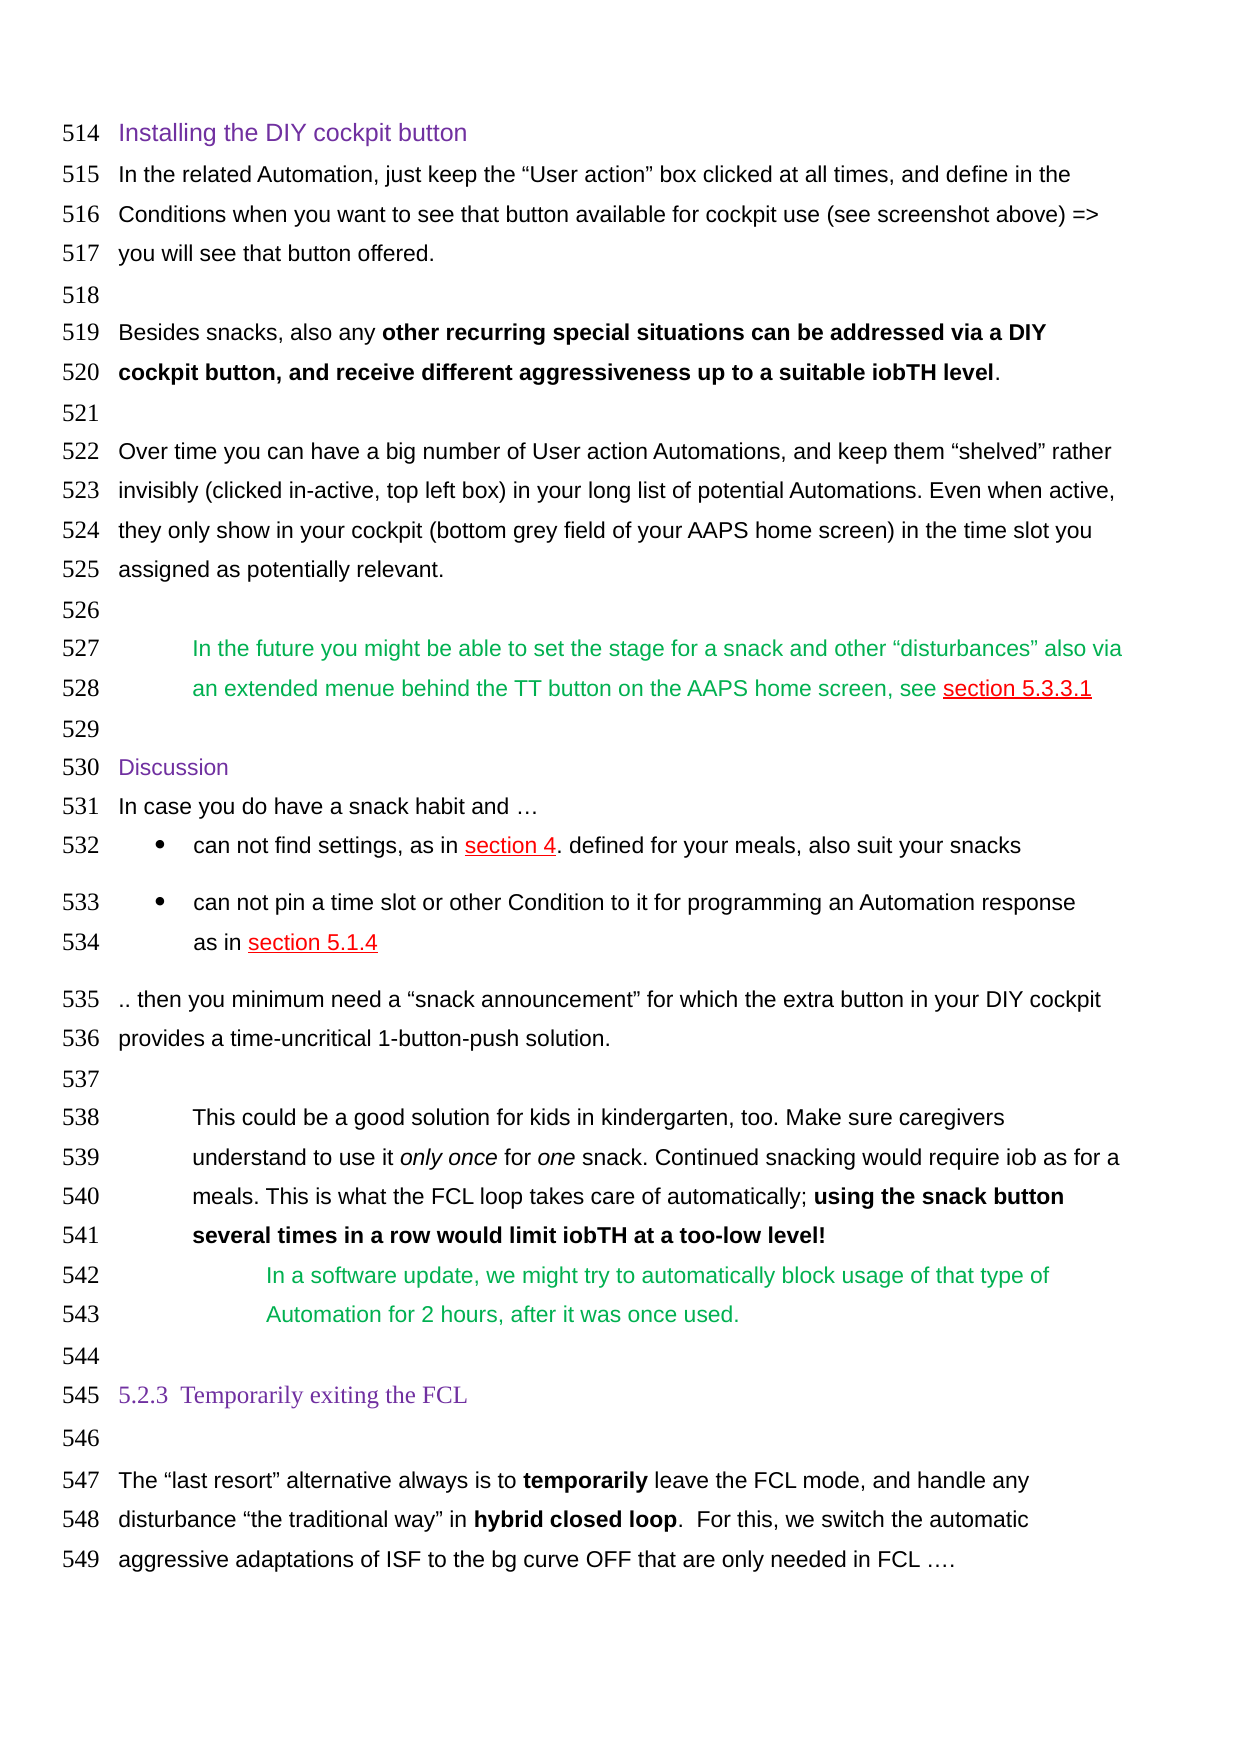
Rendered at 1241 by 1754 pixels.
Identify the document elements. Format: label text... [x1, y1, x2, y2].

text .. then you minimum need a “snack announcement” for which the extra button in your DIY cockpit provides a time-uncritical 1-button-push solution. [118, 986, 1122, 1051]
text Discussion [118, 753, 1122, 780]
text In the future you might be able to set the stage for a snack and other “disturbances” also via an extended menue behind the TT button on the AAPS home screen, see section 5.3.3.1 [192, 635, 1122, 701]
text Over time you can have a big number of User action Automations, and keep them “shelved” rather invisibly (clicked in-active, top left box) in your long list of potential Automations. Even when active, they only show in your cockpit (bottom grey field of your AAPS home screen) in the time slot you assigned as potentially relevant. [118, 438, 1122, 582]
list can not find settings, as in section 4. defined for your meals, also suit your snacks [156, 832, 1122, 859]
text This could be a good solution for kids in kindergarten, too. Make sure caregivers understand to use it only once for one snack. Continued snacking would require iob as for a meals. This is what the FCL loop takes care of automatically; using the snack button several times in a row would limit iobTH at a too-low level! [192, 1104, 1122, 1249]
text In the related Automation, just keep the “User action” box clicked at all times, and define in the Conditions when you want to see that button available for cockpit use (see screenshot above) => you will see that button offered. [118, 161, 1122, 267]
text In a software update, we might try to automatically block usage of that type of Automation for 2 hours, after it was once used. [266, 1262, 1122, 1328]
text The “last resort” alternative always is to temporarily leave the FCL mode, and handle any disturbance “the traditional way” in hybrid closed loop. For this, we switch the automatic aggressive adaptations of ISF to the bg curve OFF that are only needed in FCL …. [118, 1467, 1122, 1572]
text Besides snacks, also any other recurring special situations can be addressed via a DIY cockpit button, and receive different aggressiveness up to a suitable iobTH level. [118, 319, 1122, 385]
text In case you do have a snack habit and … [118, 793, 1122, 819]
list can not pin a time slot or other Condition to it for programming an Automation response as in section 5.1.4 [156, 889, 1122, 956]
text 5.2.3 Temporarily exiting the FCL [118, 1380, 1122, 1409]
text Installing the DIY cockpit button [118, 118, 1122, 147]
